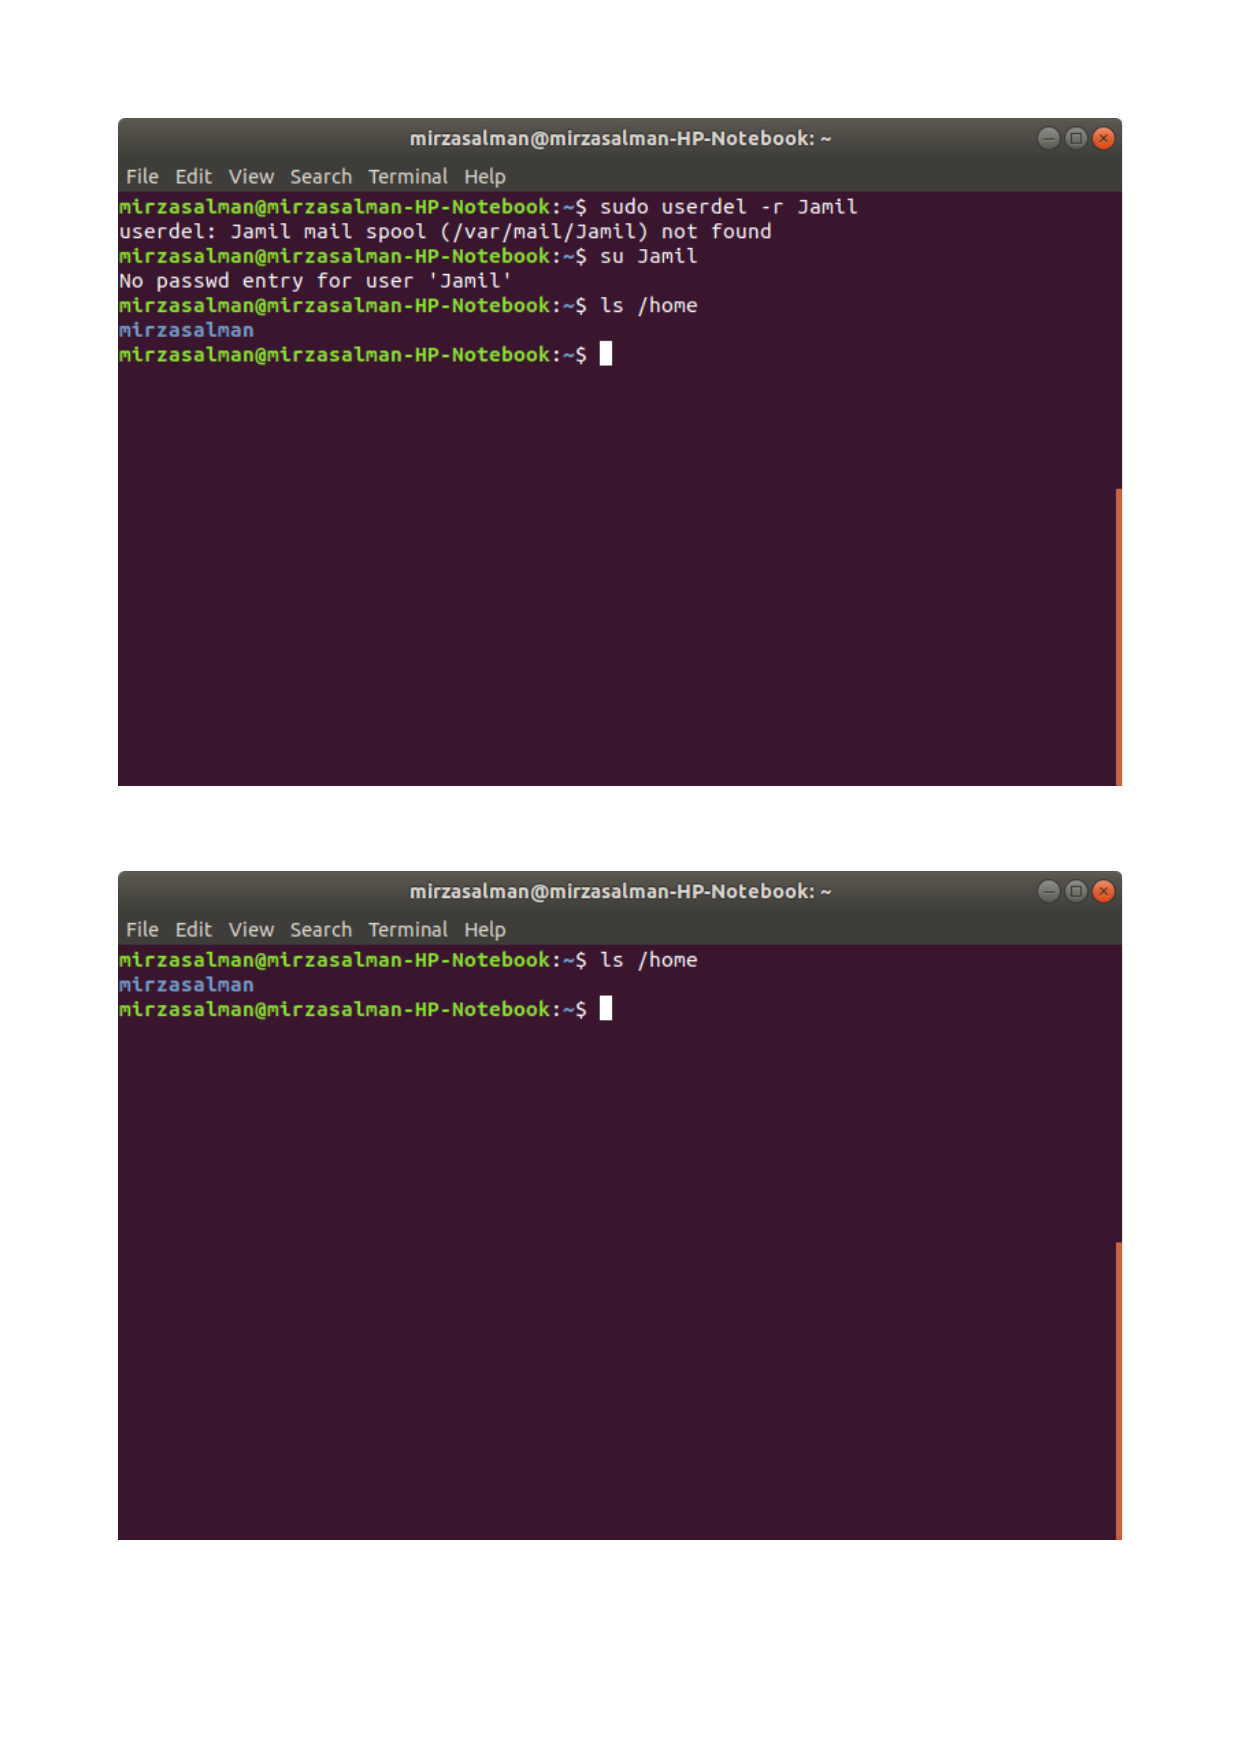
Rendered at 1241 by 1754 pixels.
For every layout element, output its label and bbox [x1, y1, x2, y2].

picture [118, 871, 1123, 1540]
picture [118, 118, 1123, 786]
